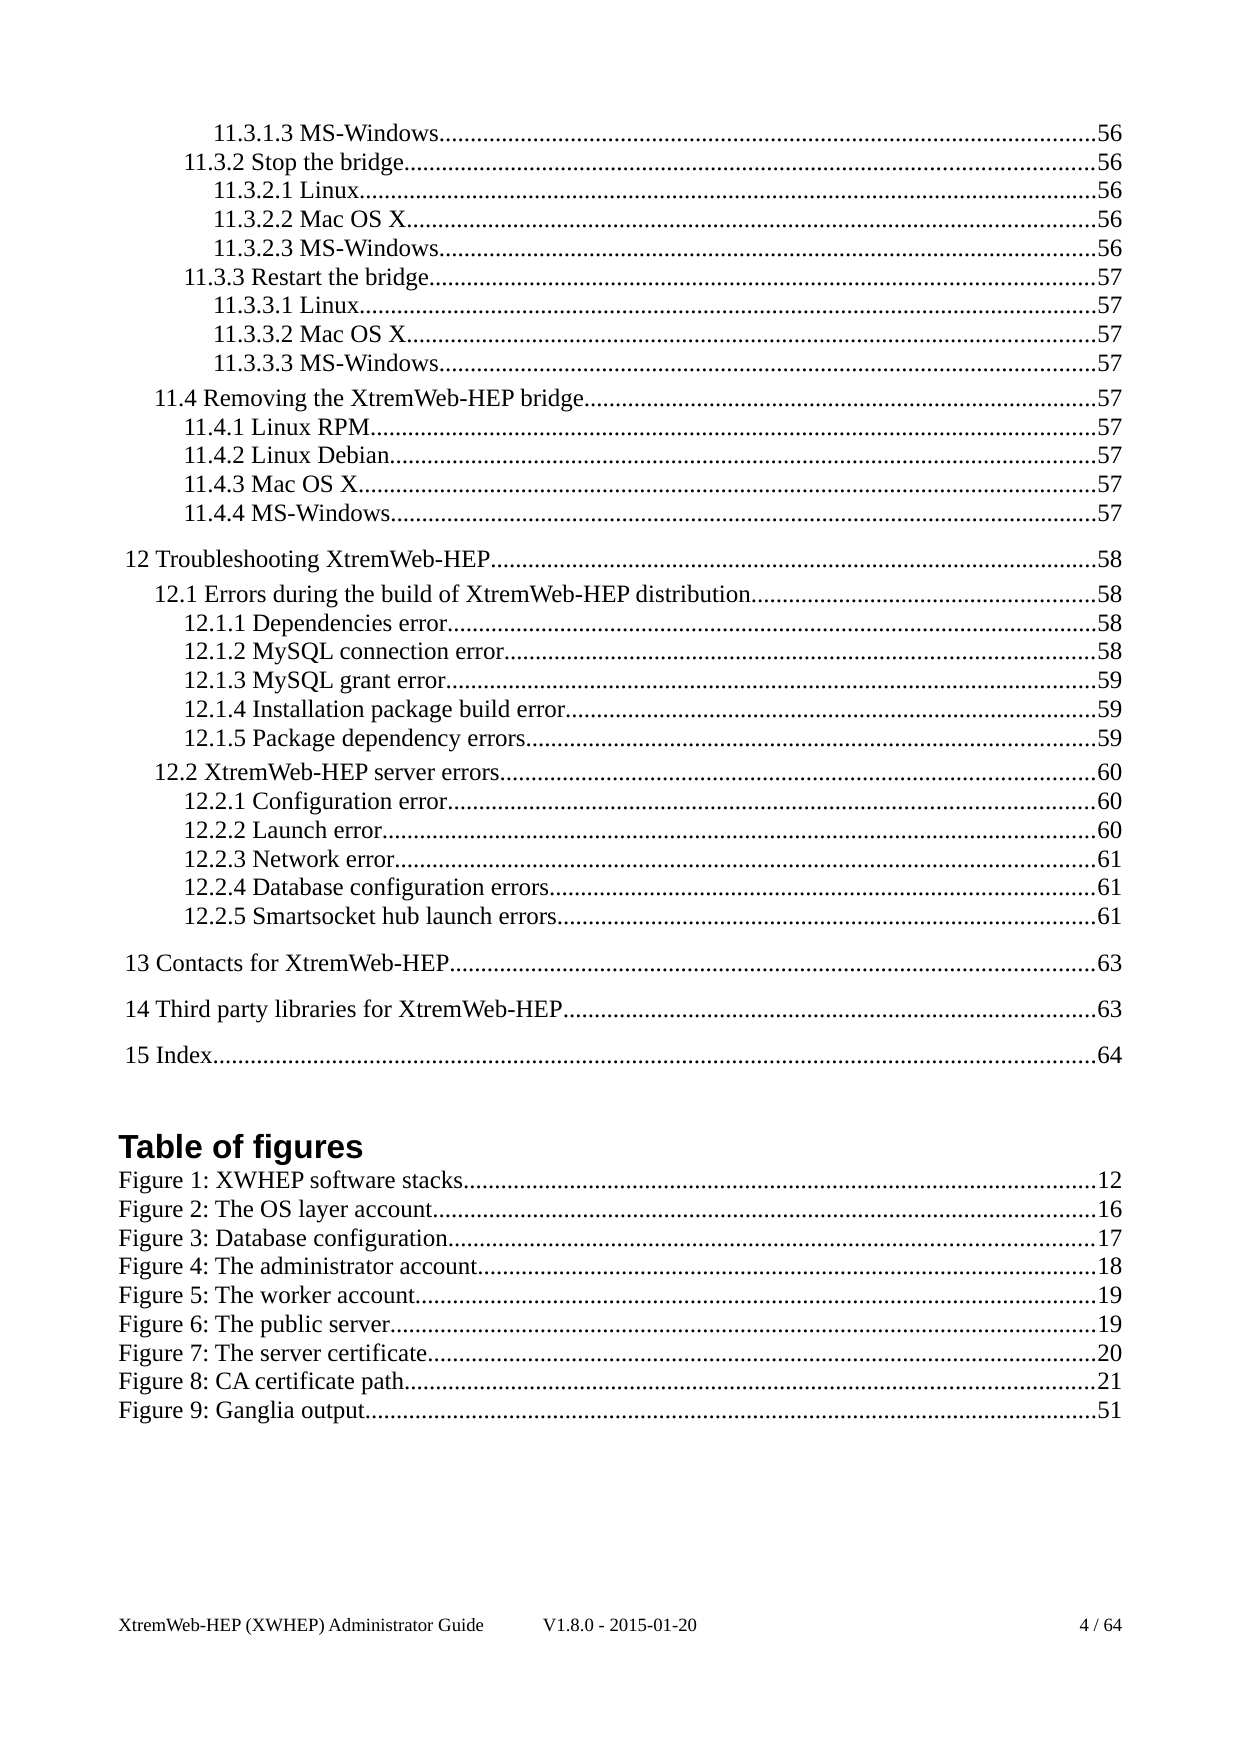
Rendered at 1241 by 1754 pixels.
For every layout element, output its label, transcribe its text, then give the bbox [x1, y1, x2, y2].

text Figure 5: The worker account 19 [118, 1280, 1122, 1309]
text 12.1.1 Dependencies error 58 [177, 608, 1122, 636]
text 11.3.3.1 Linux 57 [207, 291, 1122, 319]
text 11.4.1 Linux RPM 57 [177, 412, 1122, 440]
text 11.4.3 Mac OS X 57 [177, 469, 1122, 498]
text 11.3.2.1 Linux 56 [207, 176, 1122, 204]
text Figure 3: Database configuration 17 [118, 1223, 1122, 1251]
text 11.4 Removing the XtremWeb-HEP bridge 57 [148, 383, 1122, 412]
text 12.1.5 Package dependency errors 59 [177, 723, 1122, 751]
text 11.3.2 Stop the bridge 56 [177, 147, 1122, 176]
text 14 Third party libraries for XtremWeb-HEP 63 [118, 994, 1122, 1023]
text 12.1 Errors during the build of XtremWeb-HEP distribution 58 [148, 579, 1122, 608]
text 12.2.5 Smartsocket hub launch errors 61 [177, 901, 1122, 930]
text 12 Troubleshooting XtremWeb-HEP 58 [118, 544, 1122, 573]
text 11.3.1.3 MS-Windows 56 [207, 118, 1122, 147]
text Figure 4: The administrator account 18 [118, 1251, 1122, 1280]
text 15 Index 64 [118, 1041, 1122, 1069]
subtitle Table of figures [118, 1127, 1122, 1165]
text 12.1.2 MySQL connection error 58 [177, 636, 1122, 665]
text 12.2.4 Database configuration errors 61 [177, 872, 1122, 901]
text 13 Contacts for XtremWeb-HEP 63 [118, 948, 1122, 976]
text 12.2.3 Network error 61 [177, 844, 1122, 872]
text 11.3.3.2 Mac OS X 57 [207, 319, 1122, 348]
text 12.2 XtremWeb-HEP server errors 60 [148, 757, 1122, 786]
text 12.1.3 MySQL grant error 59 [177, 665, 1122, 694]
text 11.3.3 Restart the bridge 57 [177, 262, 1122, 291]
text 11.3.3.3 MS-Windows 57 [207, 348, 1122, 377]
text 11.3.2.3 MS-Windows 56 [207, 233, 1122, 262]
text Figure 6: The public server 19 [118, 1309, 1122, 1338]
text 11.4.4 MS-Windows 57 [177, 498, 1122, 527]
text 12.1.4 Installation package build error 59 [177, 694, 1122, 723]
text 11.4.2 Linux Debian 57 [177, 440, 1122, 469]
text 12.2.2 Launch error 60 [177, 815, 1122, 844]
text 12.2.1 Configuration error 60 [177, 786, 1122, 815]
text Figure 2: The OS layer account 16 [118, 1194, 1122, 1223]
text 11.3.2.2 Mac OS X 56 [207, 204, 1122, 233]
text Figure 7: The server certificate 20 [118, 1338, 1122, 1366]
text Figure 9: Ganglia output 51 [118, 1395, 1122, 1424]
text Figure 8: CA certificate path 21 [118, 1366, 1122, 1395]
text Figure 1: XWHEP software stacks 12 [118, 1165, 1122, 1194]
